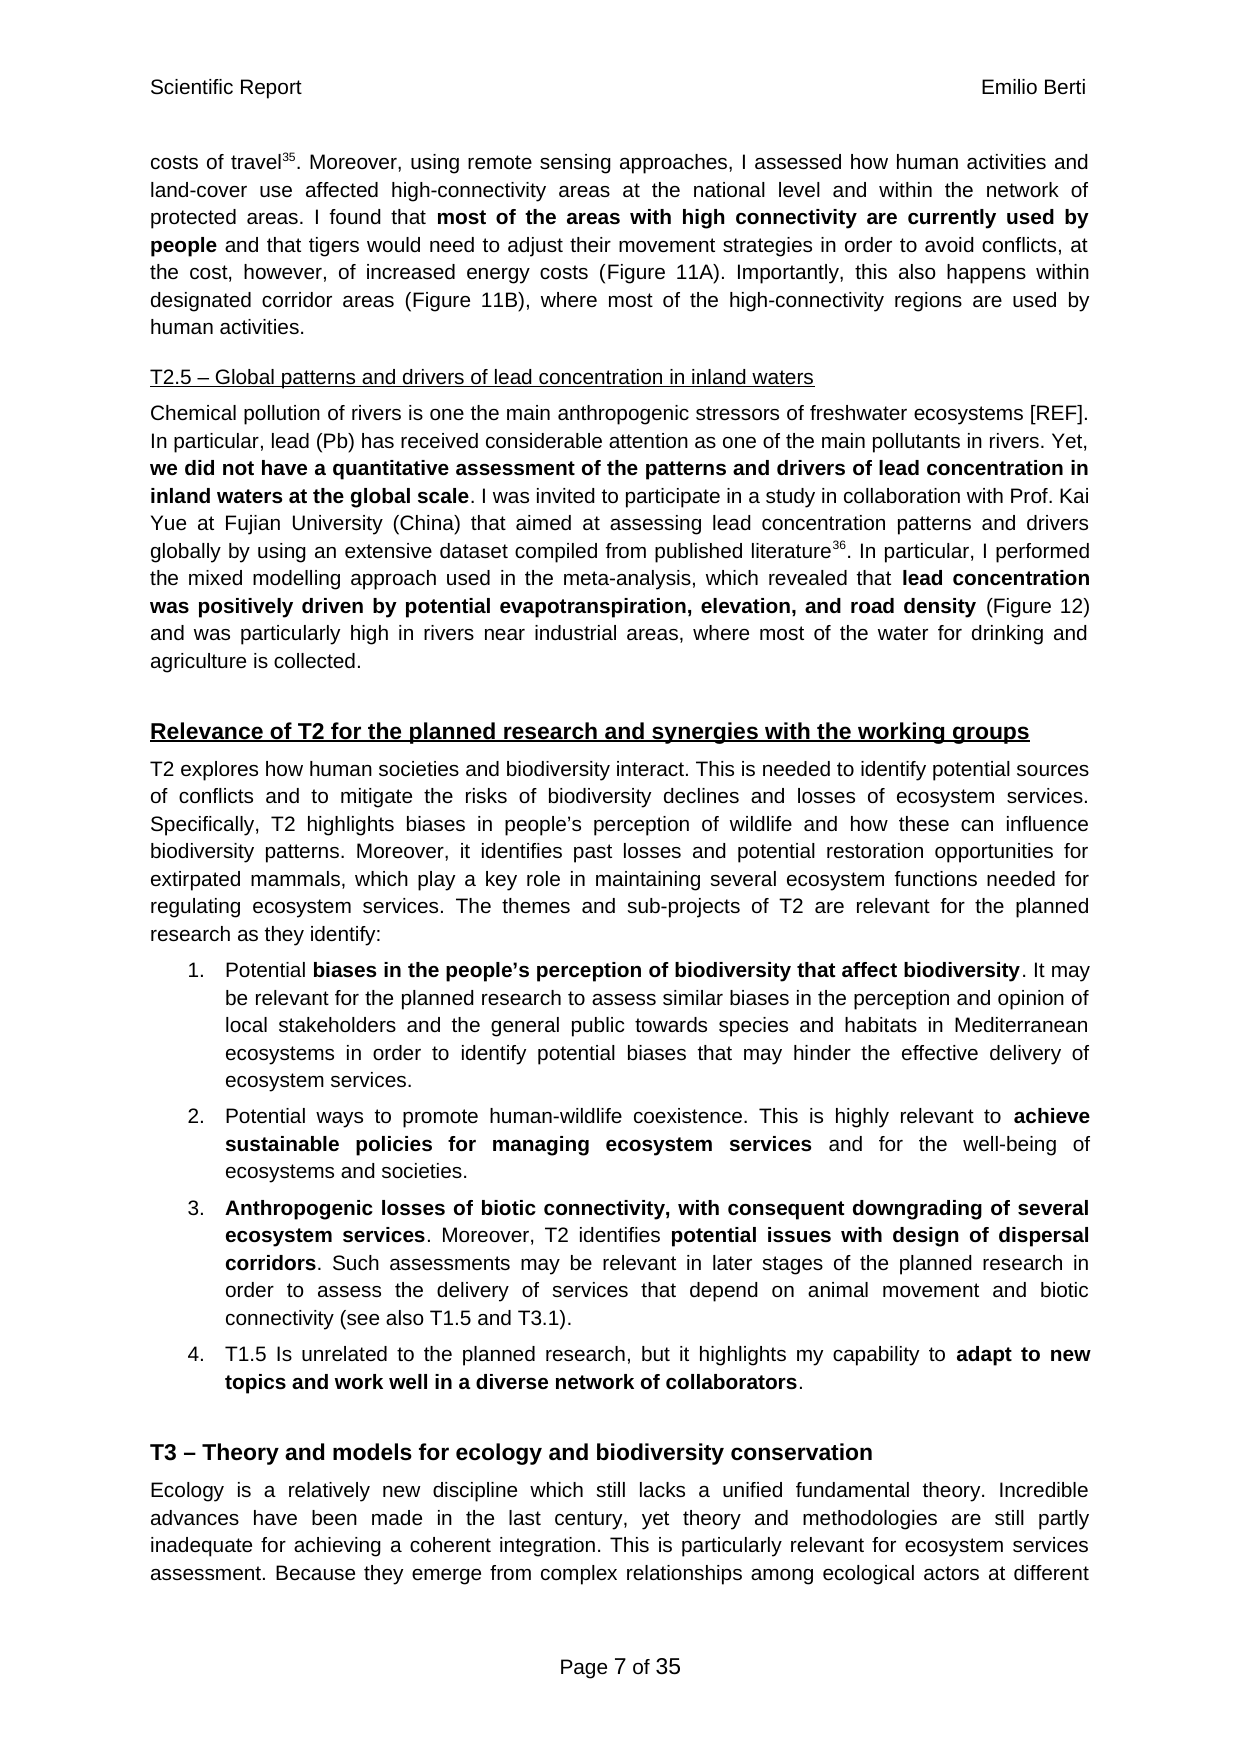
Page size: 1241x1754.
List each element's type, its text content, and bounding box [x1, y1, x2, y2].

text Chemical pollution of rivers is one the main anthropogenic stressors of freshwater ecosystems [REF]. In particular, lead (Pb) has received considerable attention as one of the main pollutants in rivers. Yet, we did not have a quantitative assessment of the patterns and drivers of lead concentration in inland waters at the global scale. I was invited to participate in a study in collaboration with Prof. Kai Yue at Fujian University (China) that aimed at assessing lead concentration patterns and drivers globally by using an extensive dataset compiled from published literature36. In particular, I performed the mixed modelling approach used in the meta-analysis, which revealed that lead concentration was positively driven by potential evapotranspiration, elevation, and road density (Figure 12) and was particularly high in rivers near industrial areas, where most of the water for drinking and agriculture is collected. [150, 401, 1090, 672]
list Potential ways to promote human-wildlife coexistence. This is highly relevant to achieve sustainable policies for managing ecosystem services and for the well-being of ecosystems and societies. [187, 1104, 1090, 1183]
subtitle T3 – Theory and models for ecology and biodiversity conservation [150, 1439, 1090, 1465]
list Potential biases in the people’s perception of biodiversity that affect biodiversity. It may be relevant for the planned research to assess similar biases in the perception and opinion of local stakeholders and the general public towards species and habitats in Mediterranean ecosystems in order to identify potential biases that may hinder the effective delivery of ecosystem services. [187, 958, 1090, 1092]
list T1.5 Is unrelated to the planned research, but it highlights my capability to adapt to new topics and work well in a diverse network of collaborators. [187, 1342, 1090, 1394]
list Anthropogenic losses of biotic connectivity, with consequent downgrading of several ecosystem services. Moreover, T2 identifies potential issues with design of dispersal corridors. Such assessments may be relevant in later stages of the planned research in order to assess the delivery of services that depend on animal movement and biotic connectivity (see also T1.5 and T3.1). [187, 1196, 1090, 1330]
subtitle Relevance of T2 for the planned research and synergies with the working groups [150, 718, 1090, 744]
text T2 explores how human societies and biodiversity interact. This is needed to identify potential sources of conflicts and to mitigate the risks of biodiversity declines and losses of ecosystem services. Specifically, T2 highlights biases in people’s perception of wildlife and how these can influence biodiversity patterns. Moreover, it identifies past losses and potential restoration opportunities for extirpated mammals, which play a key role in maintaining several ecosystem functions needed for regulating ecosystem services. The themes and sub-projects of T2 are relevant for the planned research as they identify: [150, 756, 1090, 945]
text costs of travel35. Moreover, using remote sensing approaches, I assessed how human activities and land-cover use affected high-connectivity areas at the national level and within the network of protected areas. I found that most of the areas with high connectivity are currently used by people and that tigers would need to adjust their movement strategies in order to avoid conflicts, at the cost, however, of increased energy costs (Figure 11A). Importantly, this also happens within designated corridor areas (Figure 11B), where most of the high-connectivity regions are used by human activities. [150, 150, 1090, 339]
text Ecology is a relatively new discipline which still lacks a unified fundamental theory. Incredible advances have been made in the last century, yet theory and methodologies are still partly inadequate for achieving a coherent integration. This is particularly relevant for ecosystem services assessment. Because they emerge from complex relationships among ecological actors at different [150, 1478, 1090, 1584]
subtitle T2.5 – Global patterns and drivers of lead concentration in inland waters [150, 365, 1090, 389]
